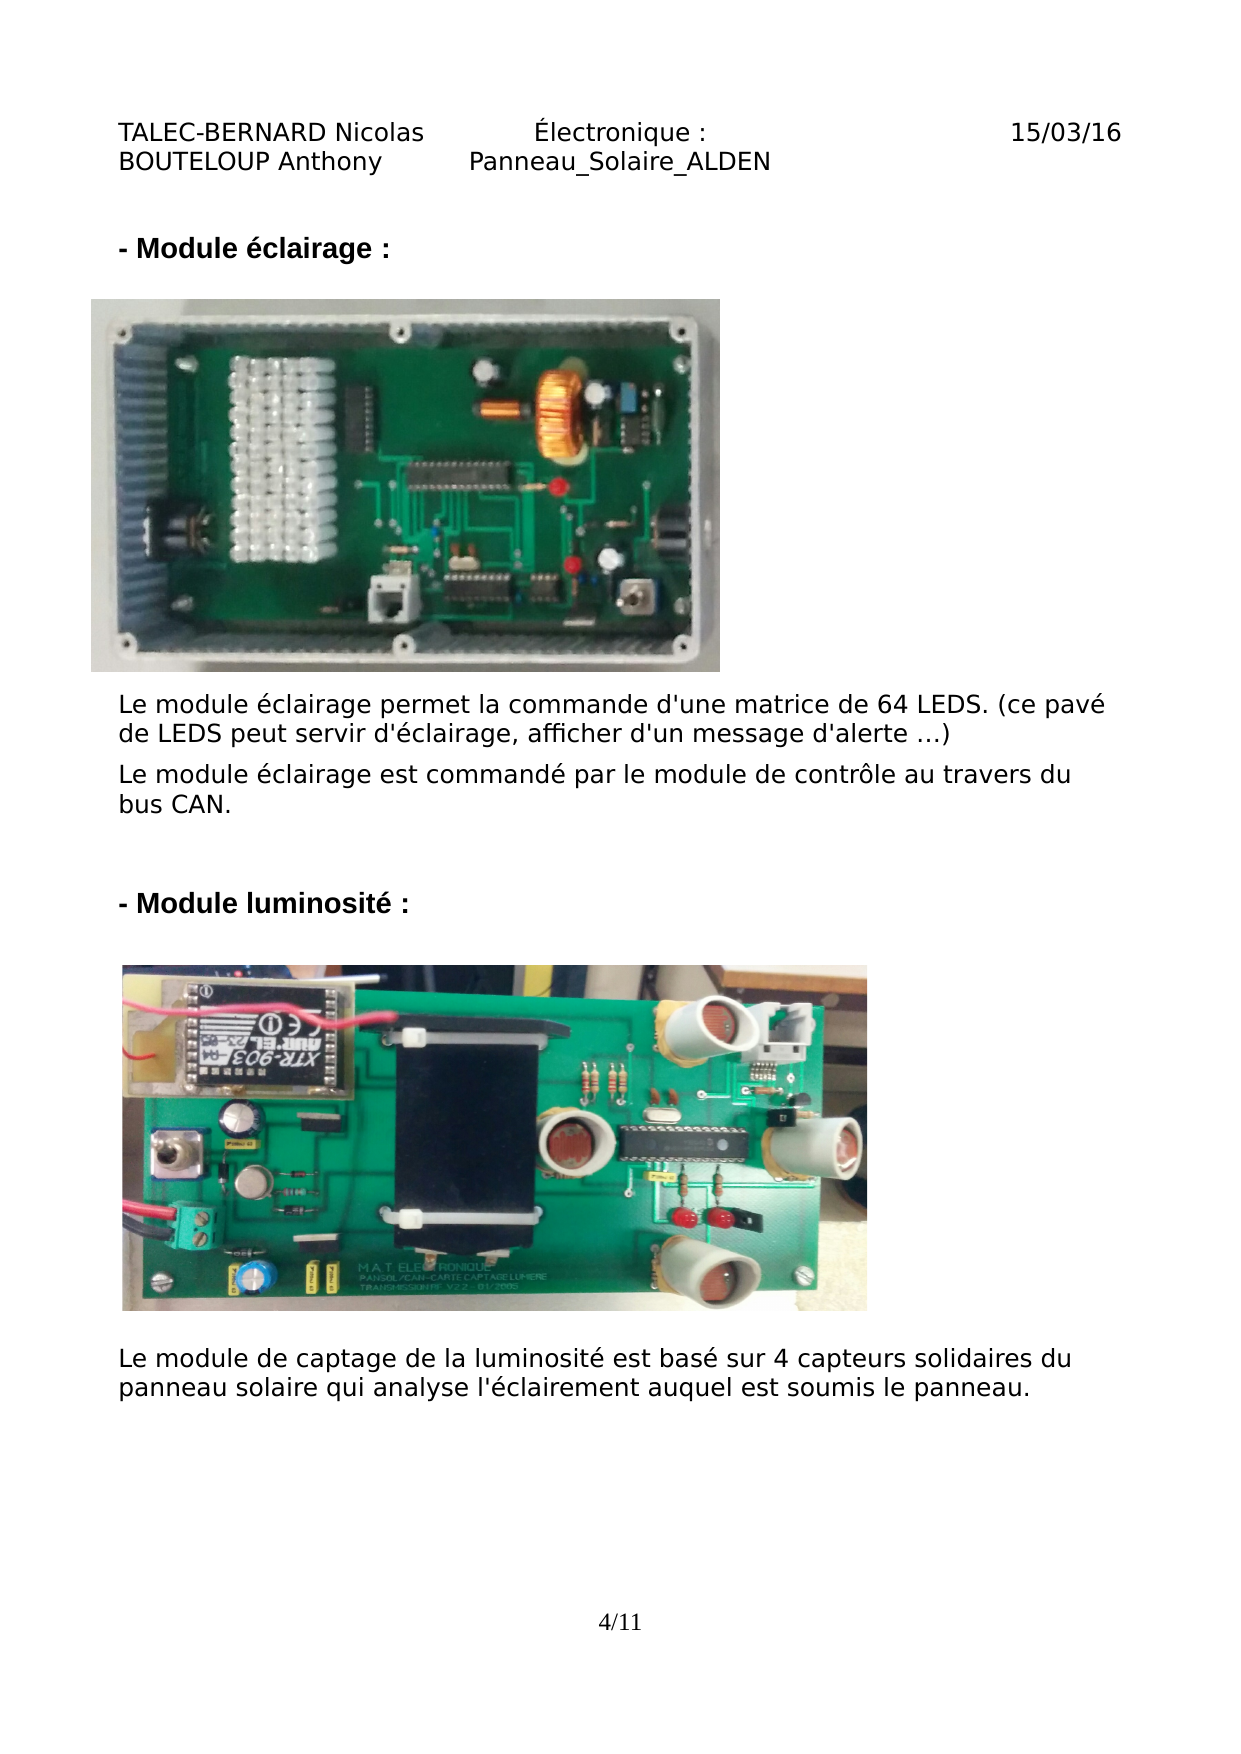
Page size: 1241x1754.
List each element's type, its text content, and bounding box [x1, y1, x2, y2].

text Le module éclairage est commandé par le module de contrôle au travers du bus CAN. [118, 761, 1122, 819]
picture [122, 965, 868, 1311]
subtitle - Module éclairage : [118, 231, 1122, 264]
text Le module éclairage permet la commande d'une matrice de 64 LEDS. (ce pavé de LEDS peut servir d'éclairage, afficher d'un message d'alerte …) [118, 690, 1122, 748]
picture [91, 299, 720, 672]
text Le module de captage de la luminosité est basé sur 4 capteurs solidaires du panneau solaire qui analyse l'éclairement auquel est soumis le panneau. [118, 1344, 1122, 1403]
subtitle - Module luminosité : [118, 886, 1122, 919]
